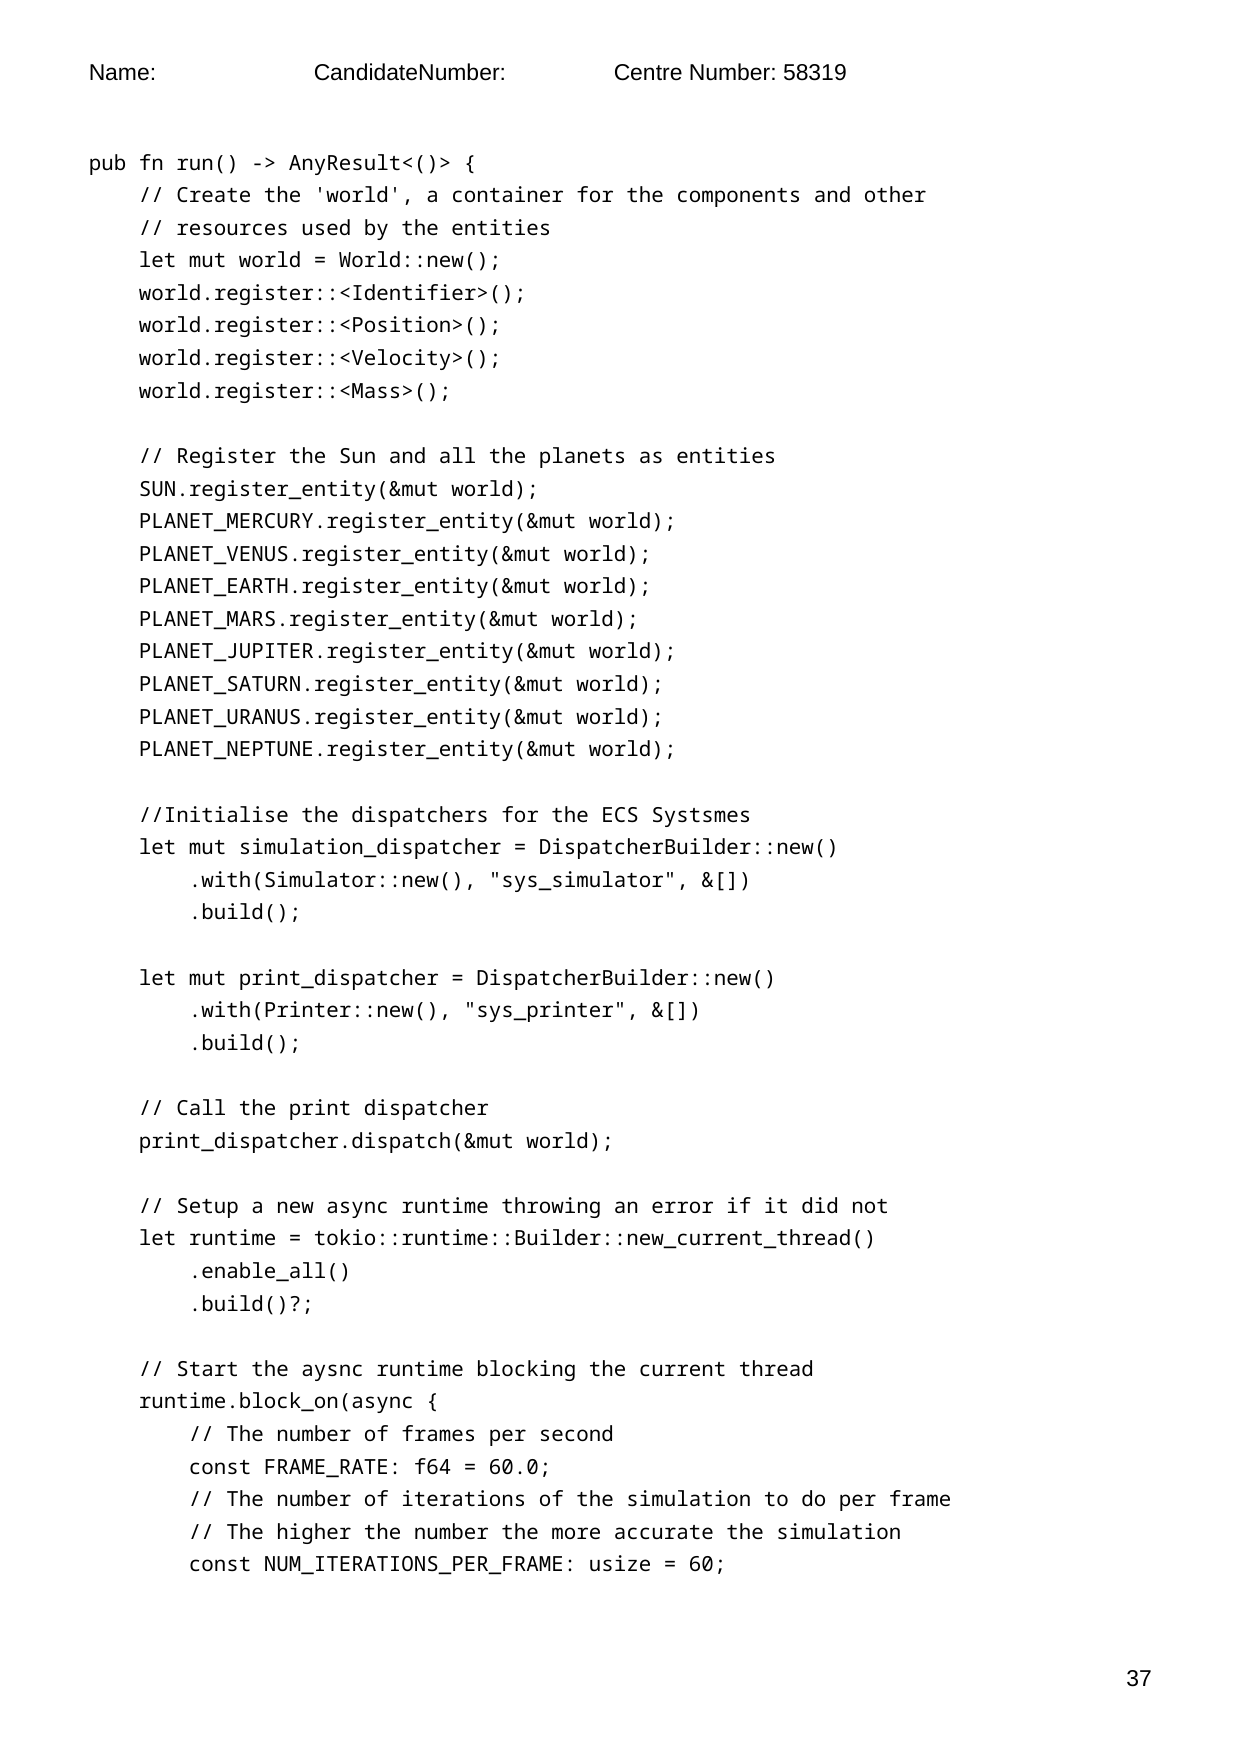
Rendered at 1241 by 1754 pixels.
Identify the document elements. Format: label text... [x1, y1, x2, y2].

text world.register::<Position>(); [88, 311, 1152, 339]
text PLANET_NEPTUNE.register_entity(&mut world); [88, 734, 1152, 763]
text PLANET_SATURN.register_entity(&mut world); [88, 669, 1152, 698]
text const FRAME_RATE: f64 = 60.0; [88, 1452, 1152, 1480]
text PLANET_EARTH.register_entity(&mut world); [88, 571, 1152, 600]
text // Register the Sun and all the planets as entities [88, 441, 1152, 469]
text let mut world = World::new(); [88, 245, 1152, 274]
text pub fn run() -> AnyResult<()> { [88, 148, 1152, 176]
text PLANET_MERCURY.register_entity(&mut world); [88, 506, 1152, 535]
text const NUM_ITERATIONS_PER_FRAME: usize = 60; [88, 1549, 1152, 1578]
text // Call the print dispatcher [88, 1093, 1152, 1122]
text runtime.block_on(async { [88, 1387, 1152, 1415]
text // The higher the number the more accurate the simulation [88, 1517, 1152, 1545]
text SUN.register_entity(&mut world); [88, 474, 1152, 502]
text .with(Printer::new(), "sys_printer", &[]) [88, 995, 1152, 1024]
text print_dispatcher.dispatch(&mut world); [88, 1126, 1152, 1154]
text PLANET_URANUS.register_entity(&mut world); [88, 702, 1152, 730]
text PLANET_MARS.register_entity(&mut world); [88, 604, 1152, 632]
text .with(Simulator::new(), "sys_simulator", &[]) [88, 865, 1152, 893]
text let mut simulation_dispatcher = DispatcherBuilder::new() [88, 832, 1152, 861]
text world.register::<Identifier>(); [88, 278, 1152, 306]
text // The number of frames per second [88, 1419, 1152, 1448]
text world.register::<Velocity>(); [88, 343, 1152, 372]
text //Initialise the dispatchers for the ECS Systsmes [88, 800, 1152, 828]
text let runtime = tokio::runtime::Builder::new_current_thread() [88, 1223, 1152, 1252]
text PLANET_JUPITER.register_entity(&mut world); [88, 637, 1152, 665]
text .build(); [88, 897, 1152, 926]
text // Setup a new async runtime throwing an error if it did not [88, 1191, 1152, 1219]
text // The number of iterations of the simulation to do per frame [88, 1484, 1152, 1513]
text // resources used by the entities [88, 213, 1152, 241]
text .enable_all() [88, 1256, 1152, 1284]
text PLANET_VENUS.register_entity(&mut world); [88, 539, 1152, 567]
text let mut print_dispatcher = DispatcherBuilder::new() [88, 963, 1152, 991]
text world.register::<Mass>(); [88, 376, 1152, 404]
text // Start the aysnc runtime blocking the current thread [88, 1354, 1152, 1382]
text .build()?; [88, 1289, 1152, 1317]
text .build(); [88, 1028, 1152, 1056]
text // Create the 'world', a container for the components and other [88, 180, 1152, 209]
